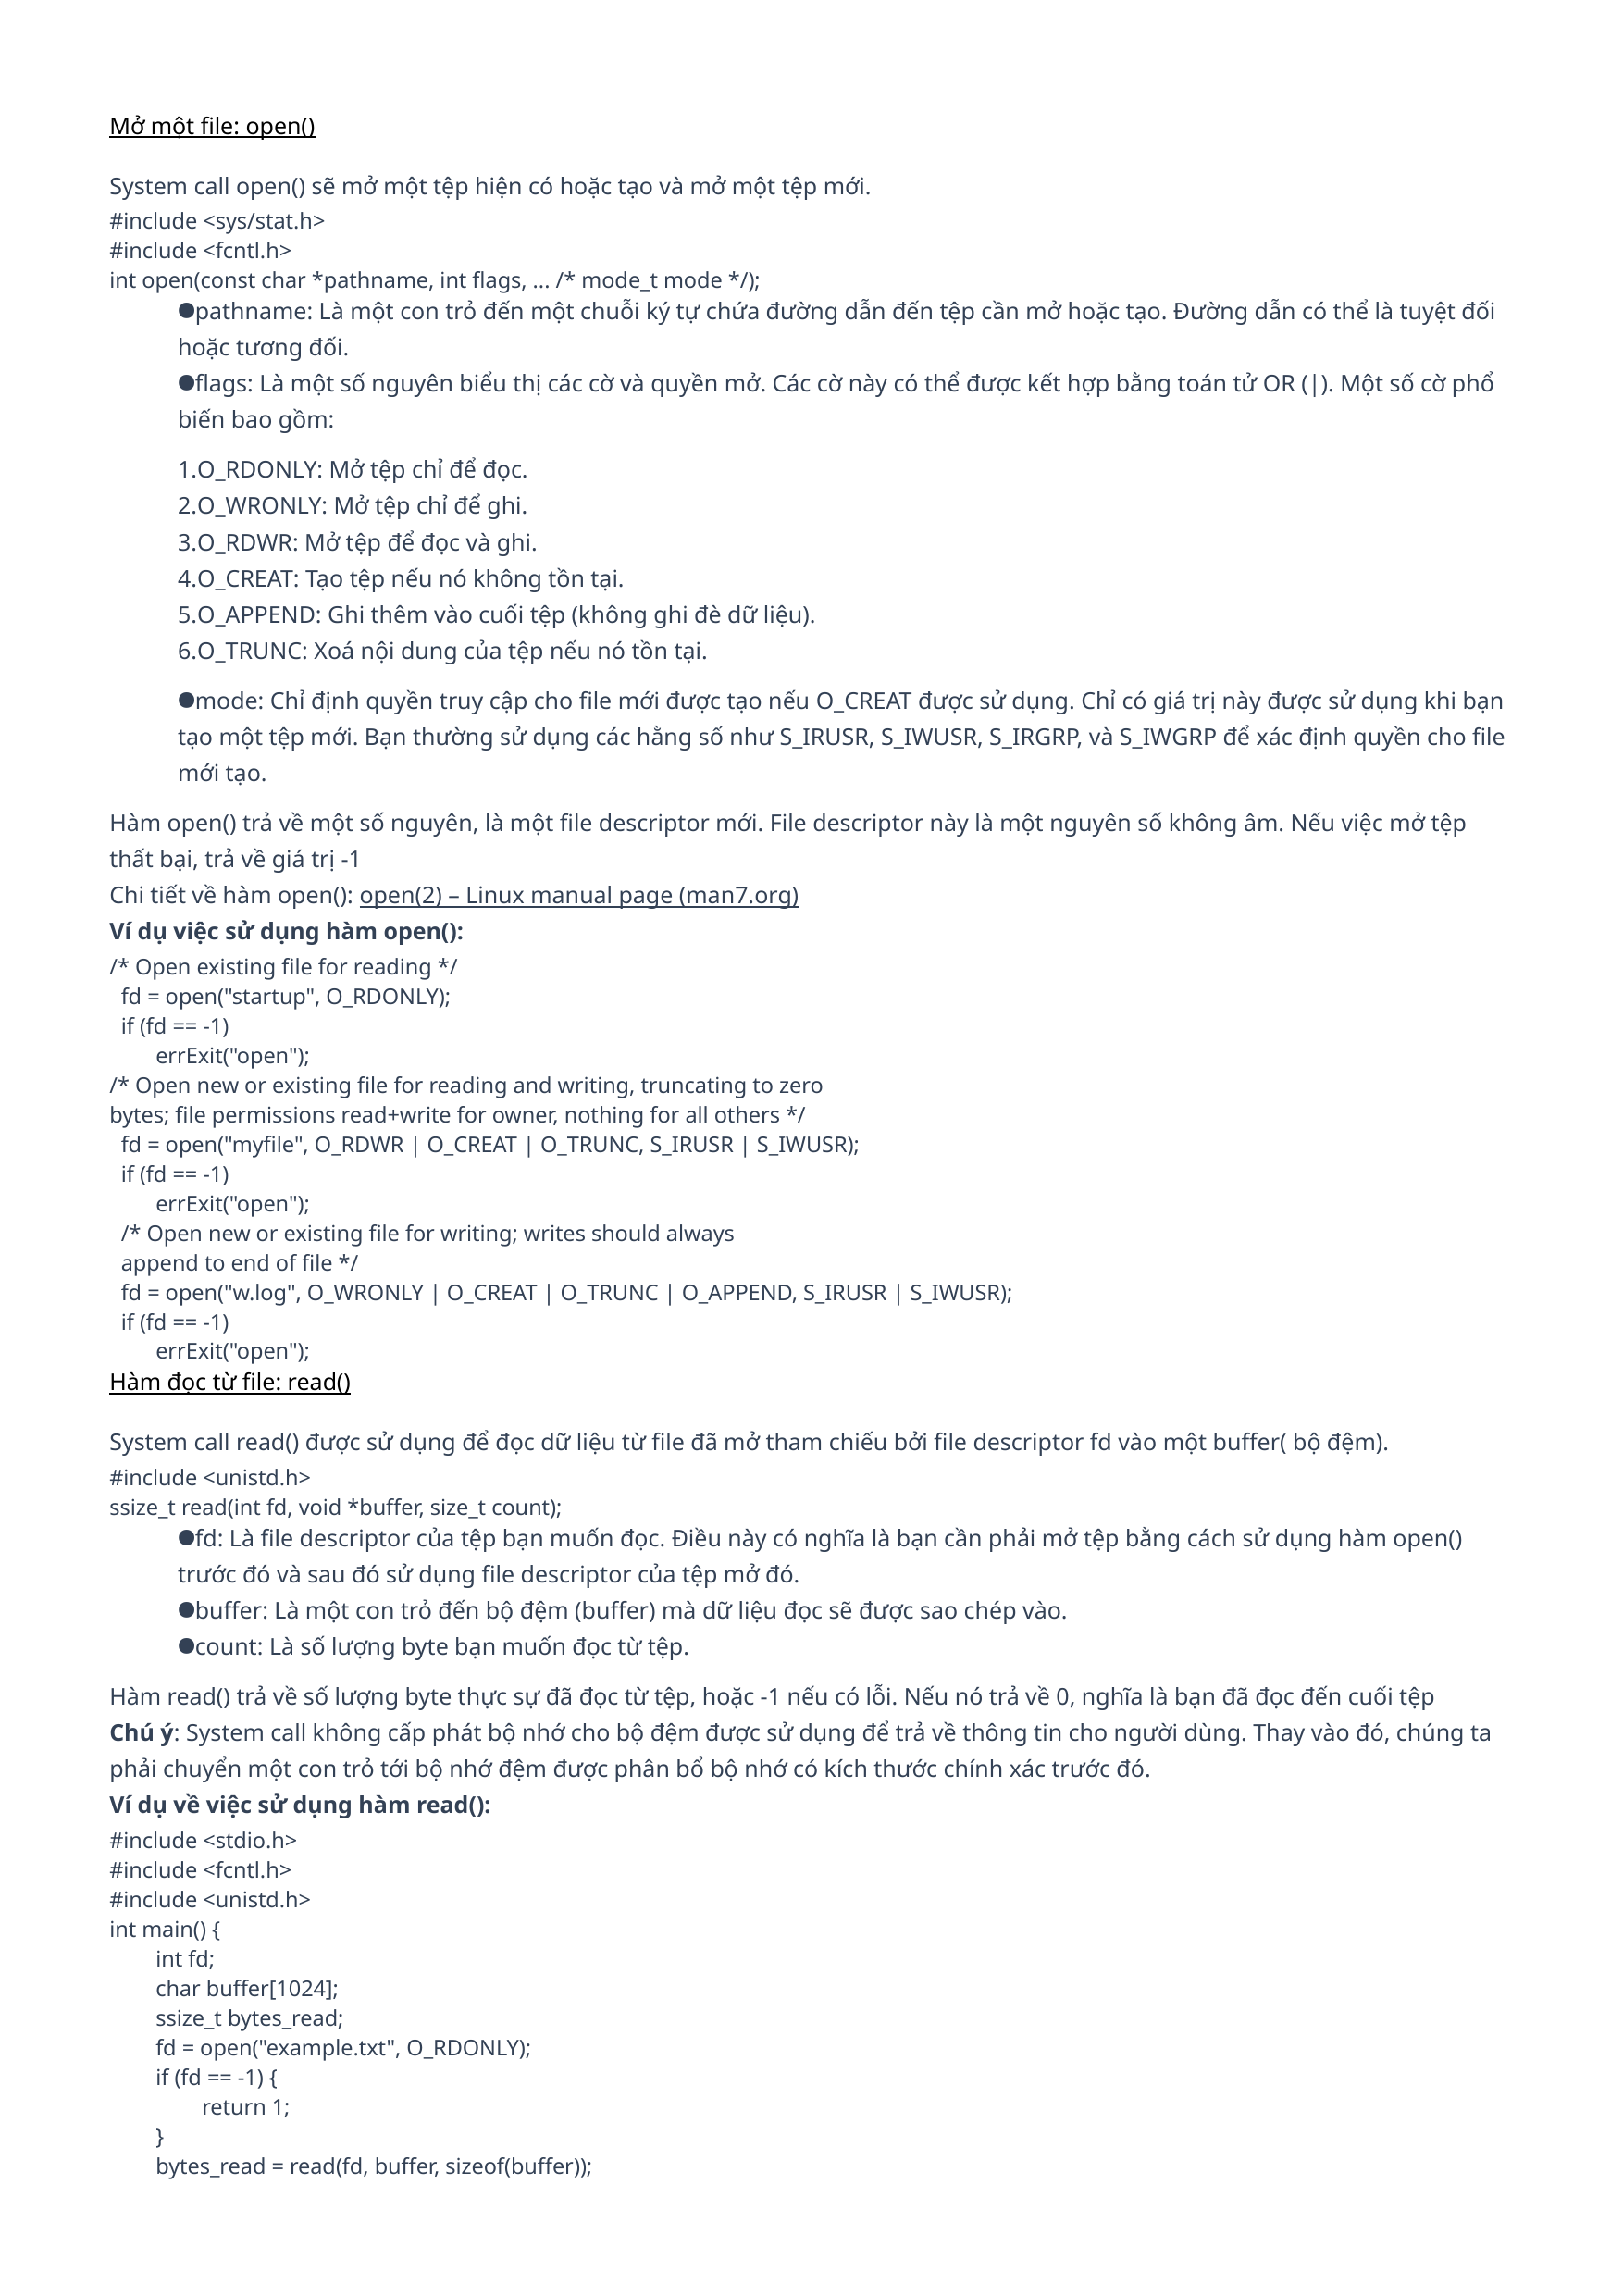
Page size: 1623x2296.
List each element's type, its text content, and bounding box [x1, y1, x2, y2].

list O_WRONLY: Mở tệp chỉ để ghi. [109, 490, 1514, 521]
text System call read() được sử dụng để đọc dữ liệu từ file đã mở tham chiếu bởi file descriptor fd vào một buffer( bộ đệm). [109, 1426, 1514, 1458]
text if (fd == -1) { [109, 2062, 1514, 2091]
text int fd; [109, 1943, 1514, 1973]
subtitle Mở một file: open() [109, 109, 1514, 141]
list count: Là số lượng byte bạn muốn đọc từ tệp. [109, 1631, 1514, 1662]
list fd: Là file descriptor của tệp bạn muốn đọc. Điều này có nghĩa là bạn cần phải mở tệp bằng cách sử dụng hàm open() trước đó và sau đó sử dụng file descriptor của tệp mở đó. [109, 1521, 1514, 1589]
list O_APPEND: Ghi thêm vào cuối tệp (không ghi đè dữ liệu). [109, 598, 1514, 630]
text errExit("open"); [109, 1188, 1514, 1218]
text bytes; file permissions read+write for owner, nothing for all others */ [109, 1099, 1514, 1129]
list O_CREAT: Tạo tệp nếu nó không tồn tại. [109, 562, 1514, 593]
text bytes_read = read(fd, buffer, sizeof(buffer)); [109, 2151, 1514, 2180]
text errExit("open"); [109, 1336, 1514, 1366]
text fd = open("example.txt", O_RDONLY); [109, 2032, 1514, 2062]
text #include <sys/stat.h> [109, 206, 1514, 235]
subtitle Hàm đọc từ file: read() [109, 1366, 1514, 1397]
text append to end of file */ [109, 1247, 1514, 1277]
text char buffer[1024]; [109, 1973, 1514, 2003]
text ssize_t bytes_read; [109, 2003, 1514, 2032]
text /* Open new or existing file for writing; writes should always [109, 1218, 1514, 1247]
text /* Open existing file for reading */ [109, 951, 1514, 981]
text #include <unistd.h> [109, 1462, 1514, 1492]
text fd = open("w.log", O_WRONLY | O_CREAT | O_TRUNC | O_APPEND, S_IRUSR | S_IWUSR); [109, 1277, 1514, 1307]
text fd = open("startup", O_RDONLY); [109, 981, 1514, 1011]
text int open(const char *pathname, int flags, ... /* mode_t mode */); [109, 266, 1514, 294]
list pathname: Là một con trỏ đến một chuỗi ký tự chứa đường dẫn đến tệp cần mở hoặc tạo. Đường dẫn có thể là tuyệt đối hoặc tương đối. [109, 294, 1514, 363]
list flags: Là một số nguyên biểu thị các cờ và quyền mở. Các cờ này có thể được kết hợp bằng toán tử OR (|). Một số cờ phổ biến bao gồm: [109, 367, 1514, 435]
text if (fd == -1) [109, 1159, 1514, 1188]
list O_RDWR: Mở tệp để đọc và ghi. [109, 526, 1514, 557]
text /* Open new or existing file for reading and writing, truncating to zero [109, 1070, 1514, 1099]
text int main() { [109, 1914, 1514, 1943]
text } [109, 2121, 1514, 2151]
text fd = open("myfile", O_RDWR | O_CREAT | O_TRUNC, S_IRUSR | S_IWUSR); [109, 1129, 1514, 1159]
text Hàm read() trả về số lượng byte thực sự đã đọc từ tệp, hoặc -1 nếu có lỗi. Nếu nó trả về 0, nghĩa là bạn đã đọc đến cuối tệp [109, 1681, 1514, 1711]
text if (fd == -1) [109, 1307, 1514, 1336]
text Chú ý: System call không cấp phát bộ nhớ cho bộ đệm được sử dụng để trả về thông tin cho người dùng. Thay vào đó, chúng ta phải chuyển một con trỏ tới bộ nhớ đệm được phân bổ bộ nhớ có kích thước chính xác trước đó. [109, 1717, 1514, 1784]
text Ví dụ việc sử dụng hàm open(): [109, 915, 1514, 947]
text return 1; [109, 2091, 1514, 2121]
text #include <unistd.h> [109, 1884, 1514, 1914]
list buffer: Là một con trỏ đến bộ đệm (buffer) mà dữ liệu đọc sẽ được sao chép vào. [109, 1595, 1514, 1626]
text Hàm open() trả về một số nguyên, là một file descriptor mới. File descriptor này là một nguyên số không âm. Nếu việc mở tệp thất bại, trả về giá trị -1 [109, 806, 1514, 875]
text if (fd == -1) [109, 1011, 1514, 1040]
list O_RDONLY: Mở tệp chỉ để đọc. [109, 453, 1514, 485]
text ssize_t read(int fd, void *buffer, size_t count); [109, 1492, 1514, 1521]
text Chi tiết về hàm open(): open(2) – Linux manual page (man7.org) [109, 879, 1514, 911]
text System call open() sẽ mở một tệp hiện có hoặc tạo và mở một tệp mới. [109, 169, 1514, 201]
text errExit("open"); [109, 1040, 1514, 1070]
text #include <fcntl.h> [109, 235, 1514, 266]
list mode: Chỉ định quyền truy cập cho file mới được tạo nếu O_CREAT được sử dụng. Chỉ có giá trị này được sử dụng khi bạn tạo một tệp mới. Bạn thường sử dụng các hằng số như S_IRUSR, S_IWUSR, S_IRGRP, và S_IWGRP để xác định quyền cho file mới tạo. [109, 684, 1514, 788]
text Ví dụ về việc sử dụng hàm read(): [109, 1789, 1514, 1820]
text #include <fcntl.h> [109, 1855, 1514, 1884]
list O_TRUNC: Xoá nội dung của tệp nếu nó tồn tại. [109, 635, 1514, 666]
text #include <stdio.h> [109, 1825, 1514, 1855]
